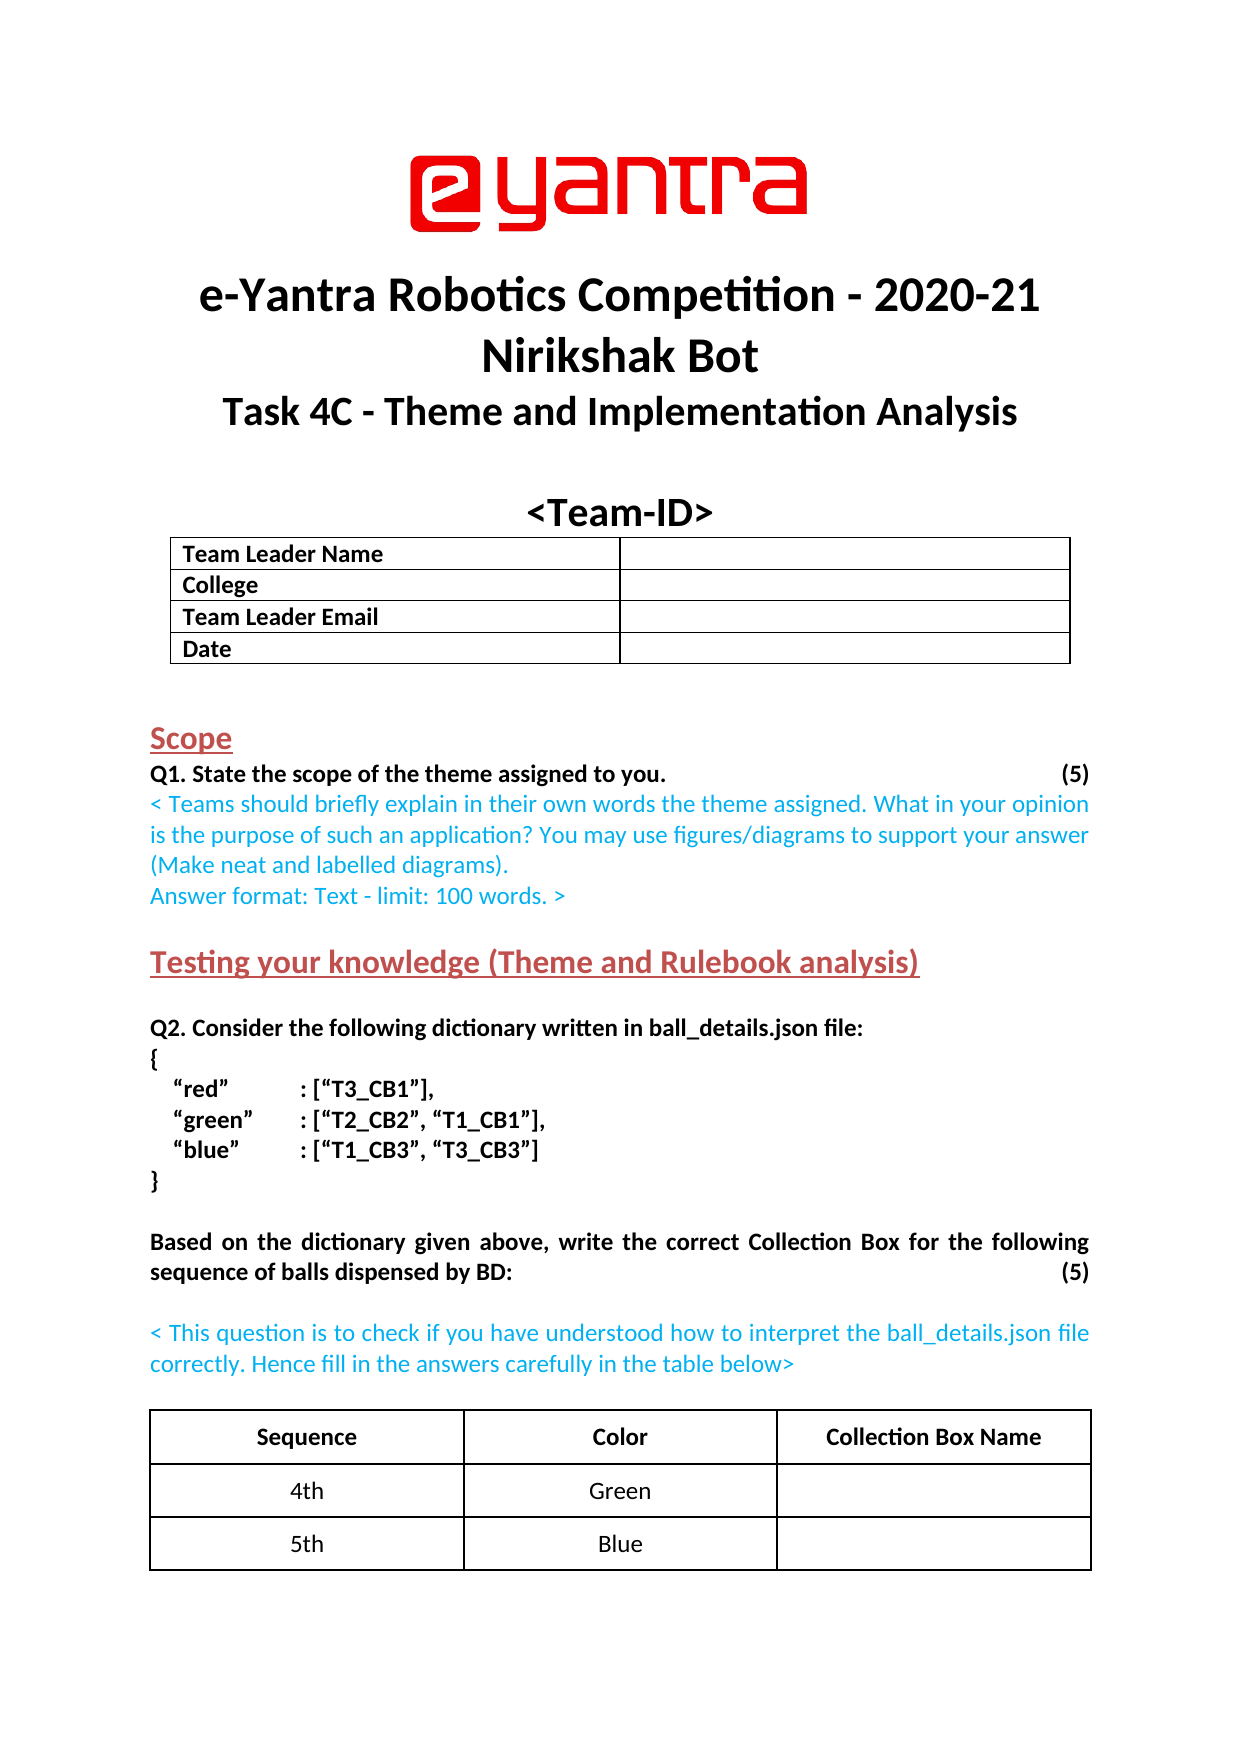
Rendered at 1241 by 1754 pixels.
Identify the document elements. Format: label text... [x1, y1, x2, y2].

text < This question is to check if you have understood how to interpret the ball_details.json file correctly. Hence fill in the answers carefully in the table below> [150, 1317, 1090, 1378]
table_cell Team Leader Email [171, 601, 619, 632]
table_cell College [171, 570, 619, 600]
text e-Yantra Robotics Competition - 2020-21 [150, 262, 1090, 323]
text Answer format: Text - limit: 100 words. > [150, 880, 1090, 910]
table_cell 5th [151, 1518, 463, 1569]
text “green” : [“T2_CB2”, “T1_CB1”], [150, 1104, 1090, 1134]
text Q2. Consider the following dictionary written in ball_details.json file: [150, 1012, 1090, 1043]
table_header [621, 538, 1069, 569]
picture [390, 150, 818, 236]
text Based on the dictionary given above, write the correct Collection Box for the following sequence of balls dispensed by BD: (5) [150, 1226, 1090, 1287]
table_cell 4th [151, 1465, 463, 1516]
text Q1. State the scope of the theme assigned to you. (5) [150, 758, 1090, 788]
table_header Team Leader Name [171, 538, 619, 569]
table_cell [621, 570, 1069, 600]
table_cell [778, 1518, 1090, 1569]
table_cell [621, 601, 1069, 632]
table_header Color [465, 1411, 776, 1462]
text { [150, 1043, 1090, 1073]
table_header Collection Box Name [778, 1411, 1090, 1462]
table_header Sequence [151, 1411, 463, 1462]
text < Teams should briefly explain in their own words the theme assigned. What in your opinion is the purpose of such an application? You may use figures/diagrams to support your answer (Make neat and labelled diagrams). [150, 788, 1090, 880]
table_cell Green [465, 1465, 776, 1516]
text Nirikshak Bot [150, 323, 1090, 384]
text } [150, 1165, 1090, 1195]
table_cell [621, 633, 1069, 663]
table_cell Blue [465, 1518, 776, 1569]
text Testing your knowledge (Theme and Rulebook analysis) [150, 941, 1090, 982]
text <Team-ID> [150, 486, 1090, 537]
table_cell [778, 1465, 1090, 1516]
text “red” : [“T3_CB1”], [150, 1073, 1090, 1104]
text “blue” : [“T1_CB3”, “T3_CB3”] [150, 1134, 1090, 1165]
text Scope [150, 717, 1090, 758]
table_cell Date [171, 633, 619, 663]
text Task 4C - Theme and Implementation Analysis [150, 384, 1090, 435]
